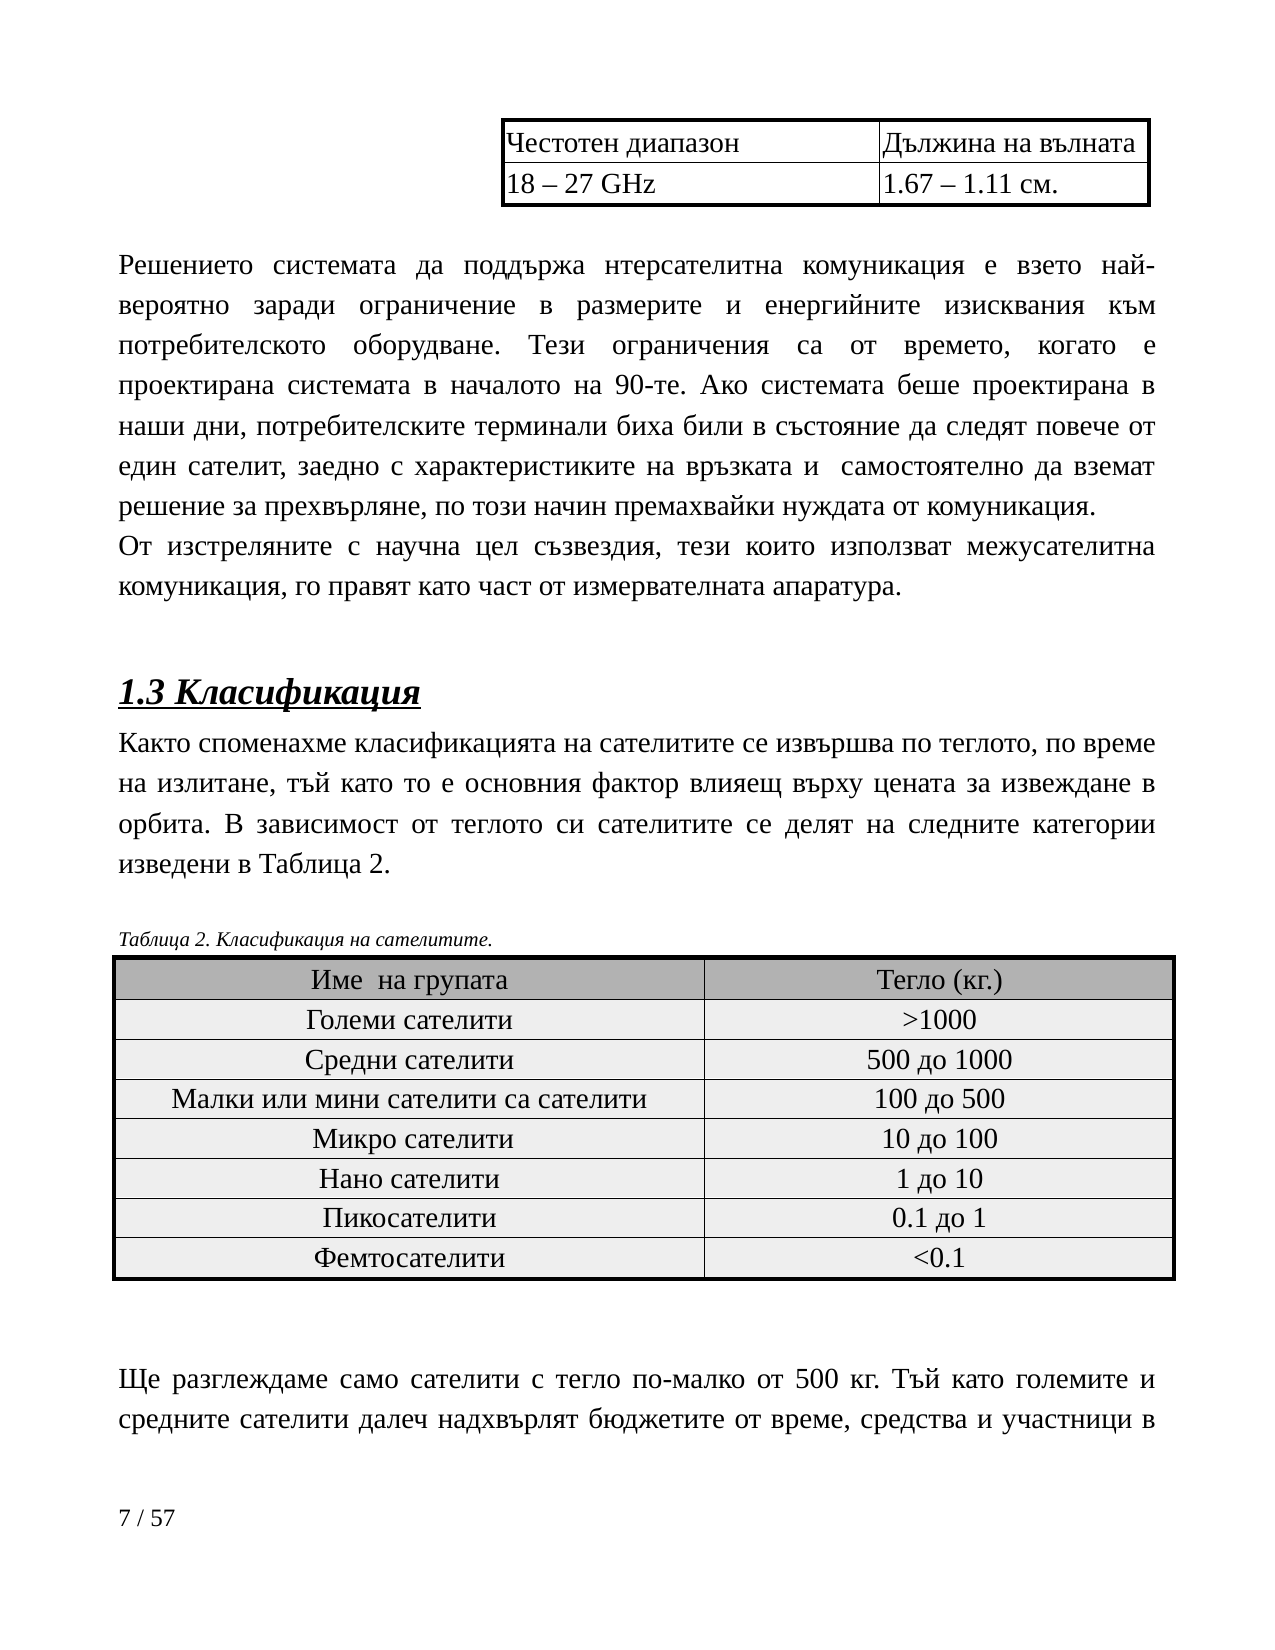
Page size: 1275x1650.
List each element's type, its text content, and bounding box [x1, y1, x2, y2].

table_cell Средни сателити [116, 1040, 704, 1078]
table_cell <0.1 [705, 1238, 1172, 1277]
table_cell Малки или мини сателити са сателити [116, 1080, 704, 1118]
table_cell Големи сателити [116, 1000, 704, 1039]
table_cell >1000 [705, 1000, 1172, 1039]
table_cell Пикосателити [116, 1199, 704, 1237]
subtitle 1.3 Класификация [118, 670, 1157, 713]
text Както споменахме класификацията на сателитите се извършва по теглото, по време на излитане, тъй като то е основния фактор влияещ върху цената за извеждане в орбита. В зависимост от теглото си сателитите се делят на следните категории изведени в Таблица 2. [118, 725, 1157, 879]
table_cell 0.1 до 1 [705, 1199, 1172, 1237]
table_header Честотен диапазон [505, 122, 879, 162]
table_cell Микро сателити [116, 1119, 704, 1158]
table_cell Нано сателити [116, 1159, 704, 1197]
table_cell 100 до 500 [705, 1080, 1172, 1118]
table_cell 1 до 10 [705, 1159, 1172, 1197]
text Ще разглеждаме само сателити с тегло по-малко от 500 кг. Тъй като големите и средните сателити далеч надхвърлят бюджетите от време, средства и участници в [118, 1361, 1157, 1435]
table_cell 10 до 100 [705, 1119, 1172, 1158]
text От изстреляните с научна цел съзвездия, тези които използват межусателитна комуникация, го правят като част от измервателната апаратура. [118, 528, 1157, 602]
table_header Тегло (кг.) [705, 960, 1172, 999]
table_cell 18 – 27 GHz [505, 163, 879, 202]
table_cell 500 до 1000 [705, 1040, 1172, 1078]
text Решението системата да поддържа нтерсателитна комуникация е взето най-вероятно заради ограничение в размерите и енергийните изисквания към потребителското оборудване. Тези ограничения са от времето, когато е проектирана системата в началото на 90-те. Ако системата беше проектирана в наши дни, потребителските терминали биха били в състояние да следят повече от един сателит, заедно с характеристиките на връзката и самостоятелно да вземат решение за прехвърляне, по този начин премахвайки нуждата от комуникация. [118, 247, 1157, 522]
table_header Име на групата [116, 960, 704, 999]
table_cell Фемтосателити [116, 1238, 704, 1277]
text Таблица 2. Класификация на сателитите. [118, 926, 1157, 951]
table_header Дължина на вълната [880, 122, 1147, 162]
table_cell 1.67 – 1.11 см. [880, 163, 1147, 202]
